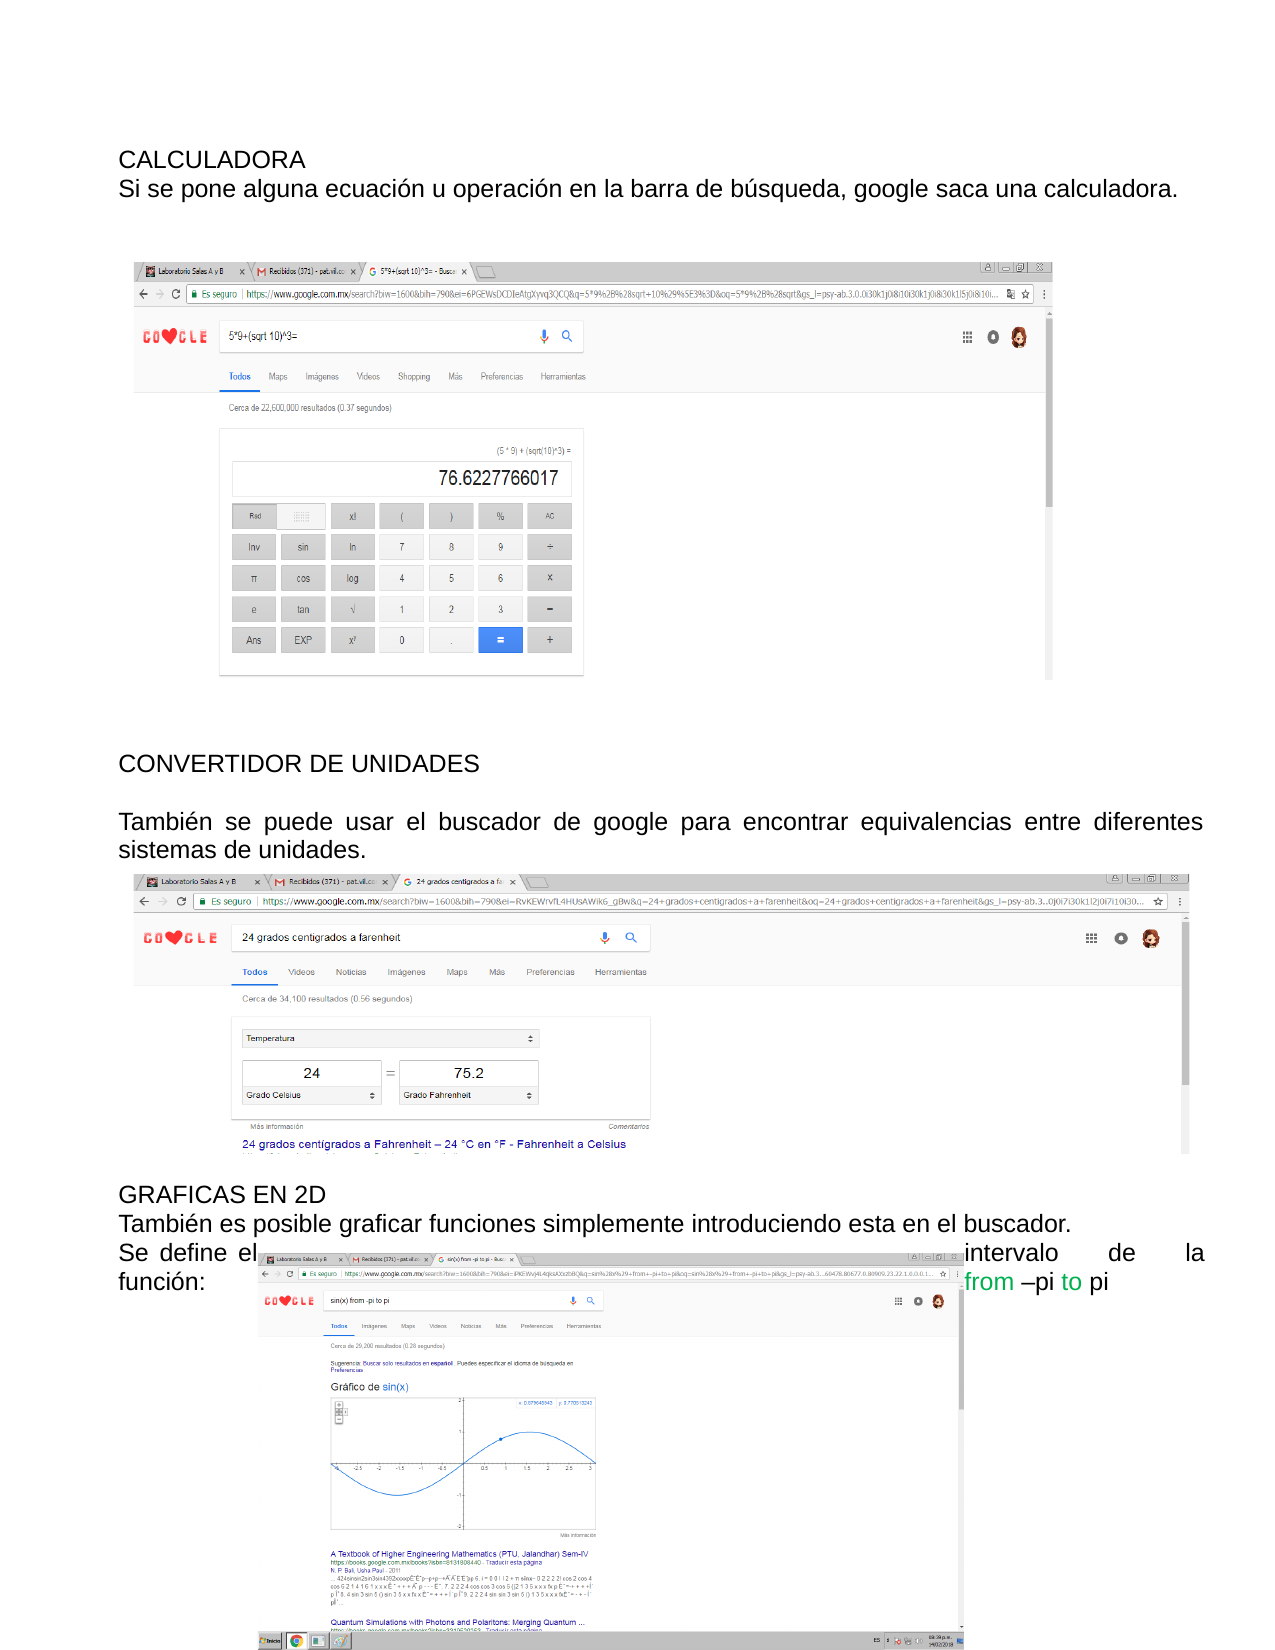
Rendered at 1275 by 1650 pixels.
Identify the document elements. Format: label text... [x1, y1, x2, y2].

text CONVERTIDOR DE UNIDADES [118, 749, 1205, 778]
text También es posible graficar funciones simplemente introduciendo esta en el buscador. [118, 1209, 1205, 1238]
text Si se pone alguna ecuación u operación en la barra de búsqueda, google saca una calculadora. [118, 174, 1205, 203]
text GRAFICAS EN 2D [118, 864, 1205, 1209]
text También se puede usar el buscador de google para encontrar equivalencias entre diferentes sistemas de unidades. [118, 807, 1205, 864]
text Se define el intervalo de la función: from –pi to pi [118, 1238, 1205, 1295]
text CALCULADORA [118, 145, 1205, 174]
